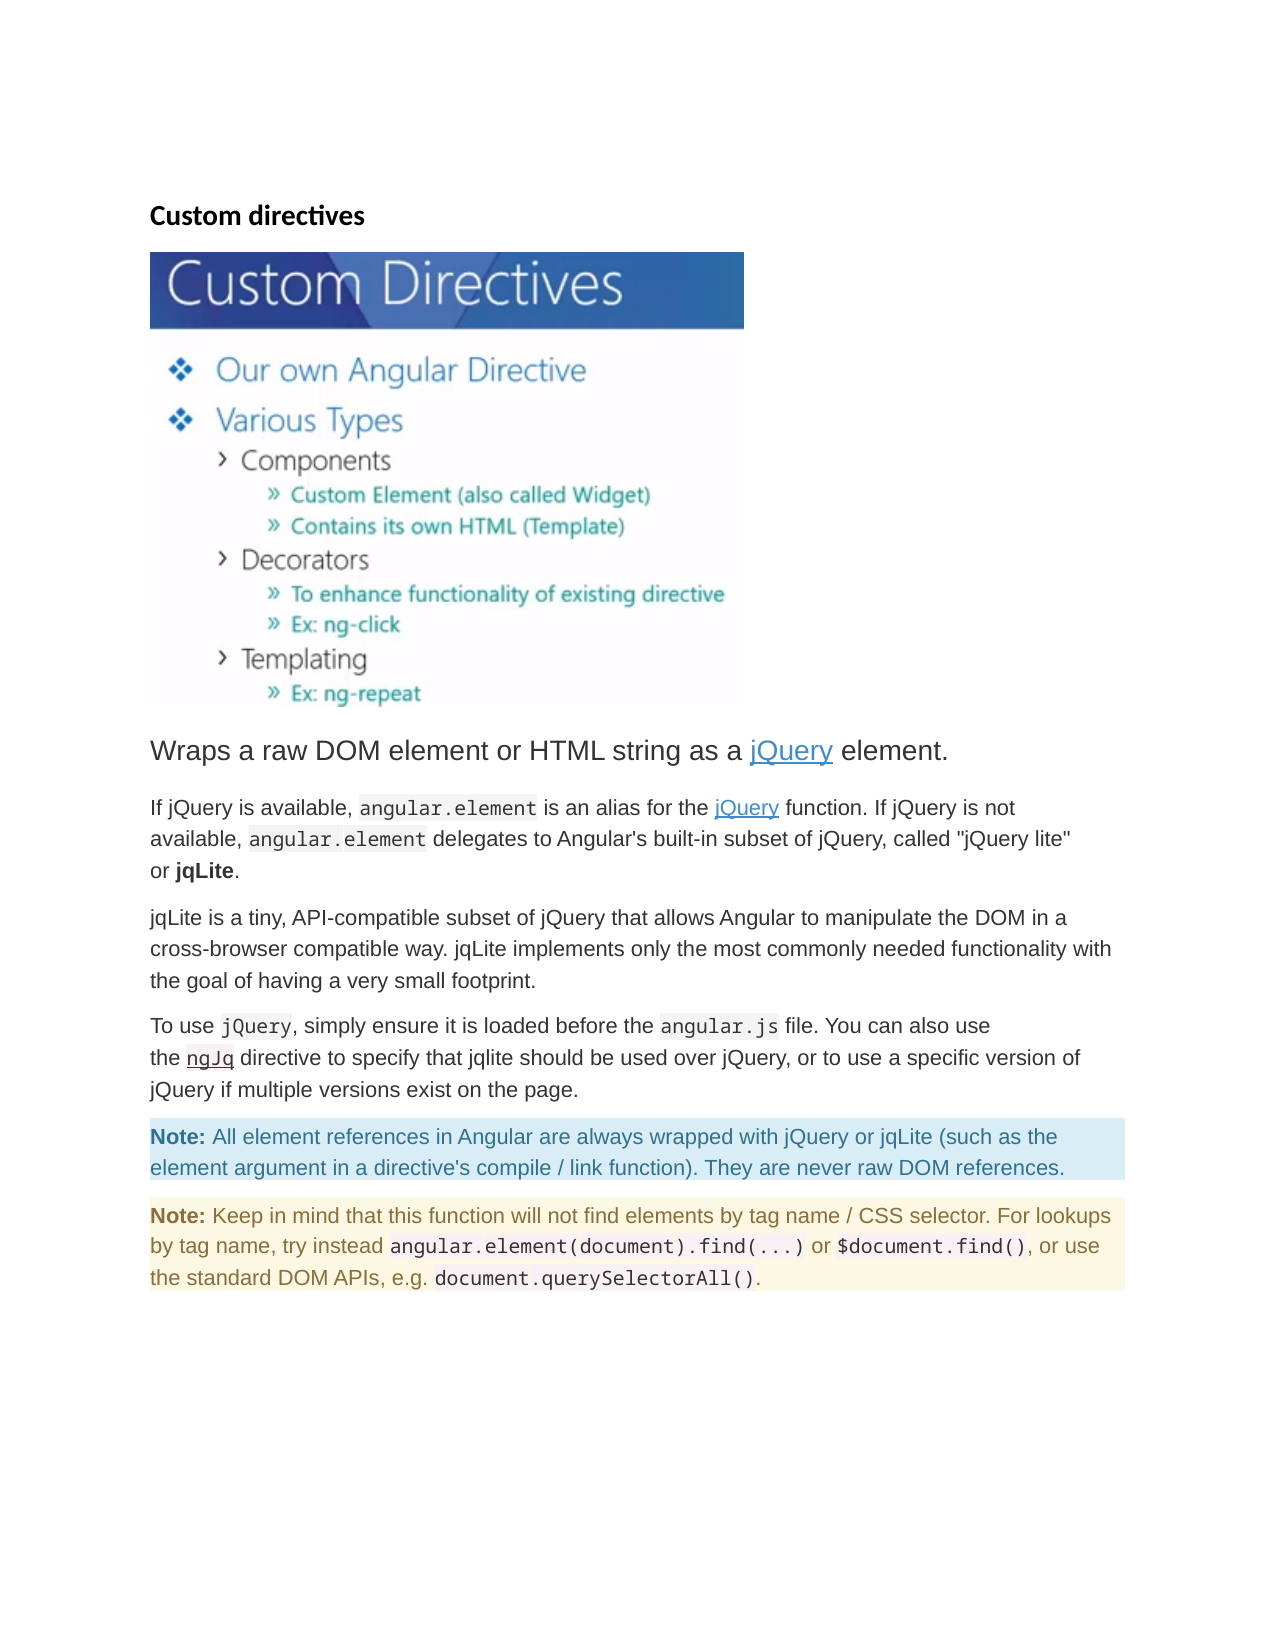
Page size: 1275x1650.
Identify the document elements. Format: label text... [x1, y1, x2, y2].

text Note: All element references in Angular are always wrapped with jQuery or jqLite (such as the element argument in a directive's compile / link function). They are never raw DOM references. [150, 1118, 1125, 1180]
text Custom directives [150, 197, 1125, 232]
text Wraps a raw DOM element or HTML string as a jQuery element. [150, 734, 1125, 766]
picture [150, 252, 744, 707]
text If jQuery is available, angular.element is an alias for the jQuery function. If jQuery is not available, angular.element delegates to Angular's built-in subset of jQuery, called "jQuery lite" or jqLite. [150, 790, 1125, 883]
text jqLite is a tiny, API-compatible subset of jQuery that allows Angular to manipulate the DOM in a cross-browser compatible way. jqLite implements only the most commonly needed functionality with the goal of having a very small footprint. [150, 899, 1125, 993]
text Note: Keep in mind that this function will not find elements by tag name / CSS selector. For lookups by tag name, try instead angular.element(document).find(...) or $document.find(), or use the standard DOM APIs, e.g. document.querySelectorAll(). [150, 1197, 1125, 1291]
text To use jQuery, simply ensure it is loaded before the angular.js file. You can also use the ngJq directive to specify that jqlite should be used over jQuery, or to use a specific version of jQuery if multiple versions exist on the page. [150, 1008, 1125, 1102]
